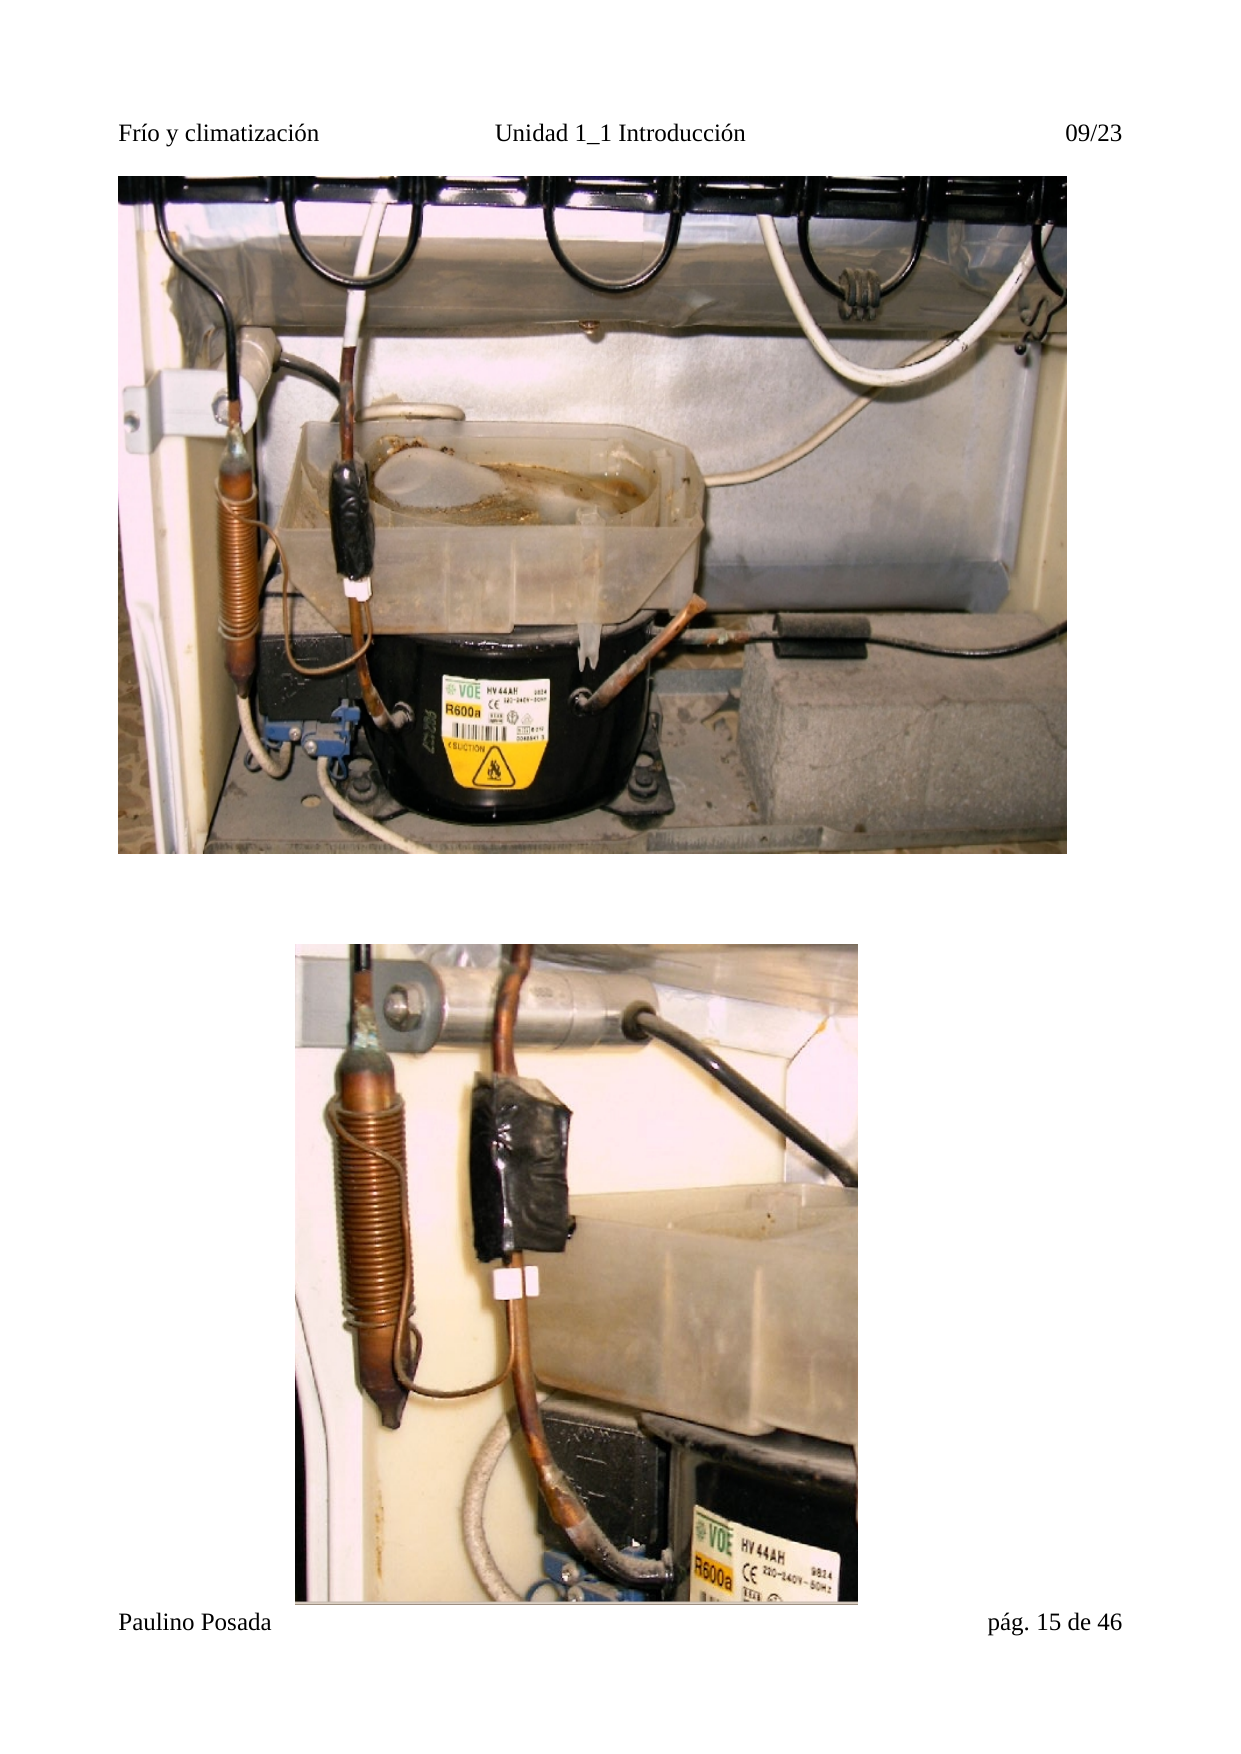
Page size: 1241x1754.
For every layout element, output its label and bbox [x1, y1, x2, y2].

picture [295, 944, 858, 1605]
picture [118, 176, 1067, 854]
